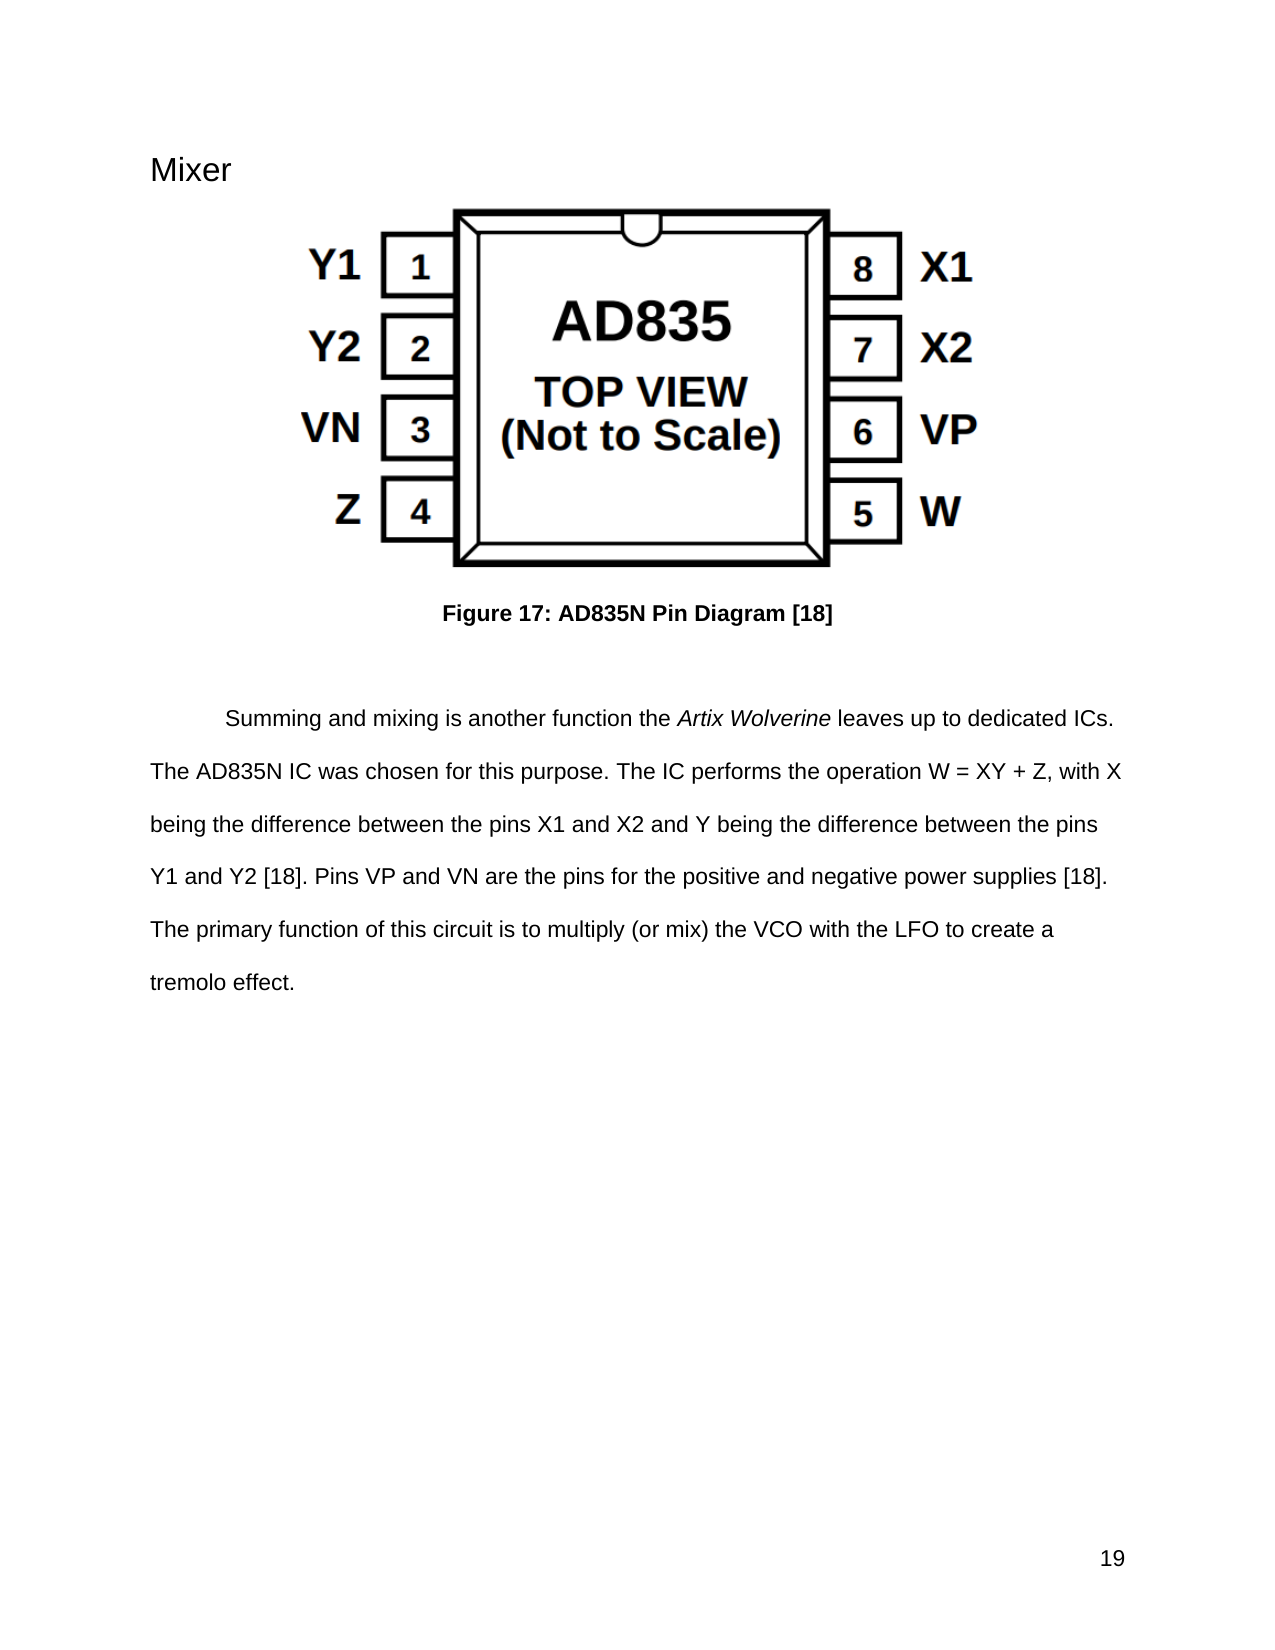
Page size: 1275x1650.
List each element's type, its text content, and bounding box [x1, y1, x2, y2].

picture [289, 201, 986, 574]
subtitle Mixer [150, 150, 1125, 188]
text Summing and mixing is another function the Artix Wolverine leaves up to dedicated ICs. The AD835N IC was chosen for this purpose. The IC performs the operation W = XY + Z, with X being the difference between the pins X1 and X2 and Y being the difference between the pins Y1 and Y2 [18]. Pins VP and VN are the pins for the positive and negative power supplies [18]. The primary function of this circuit is to multiply (or mix) the VCO with the LFO to create a tremolo effect. [150, 705, 1125, 995]
text Figure 17: AD835N Pin Diagram [18] [150, 600, 1125, 626]
